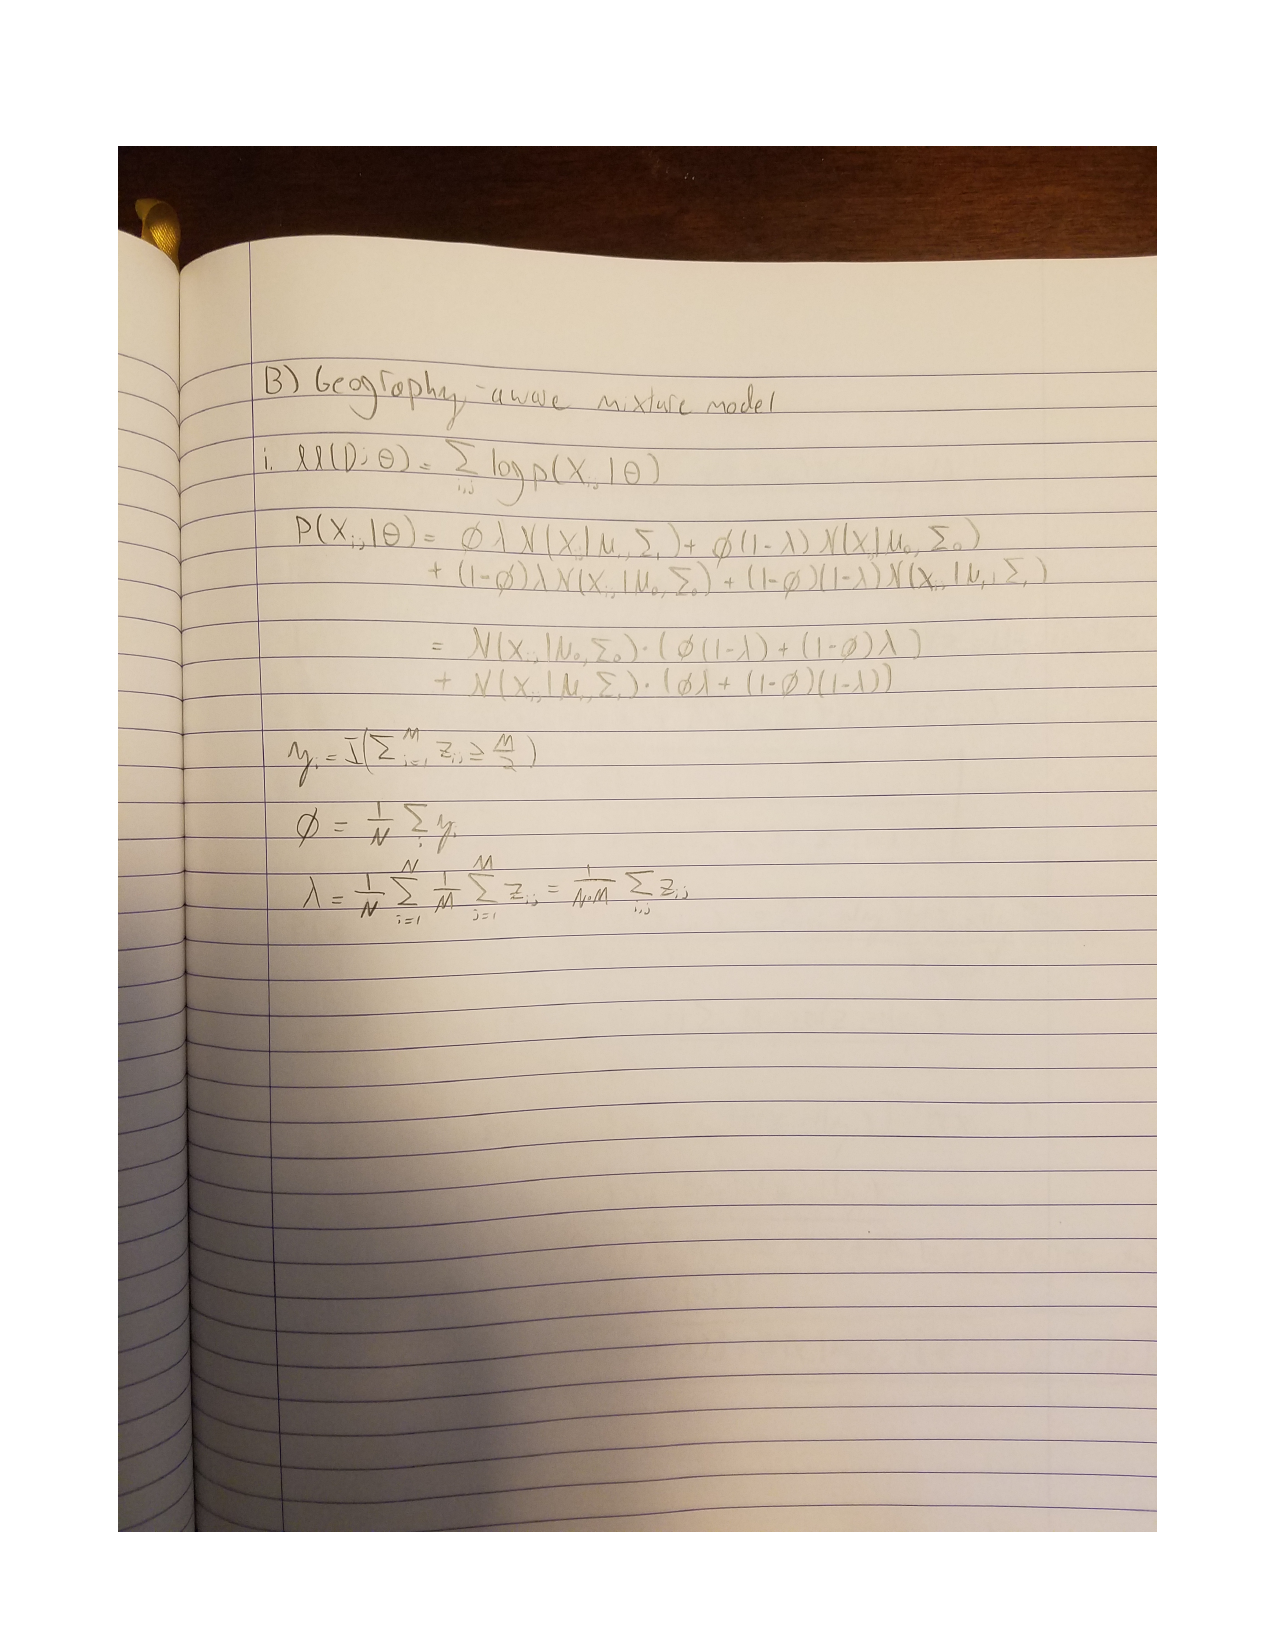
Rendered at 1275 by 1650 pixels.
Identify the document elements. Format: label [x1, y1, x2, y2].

picture [118, 146, 1157, 1532]
